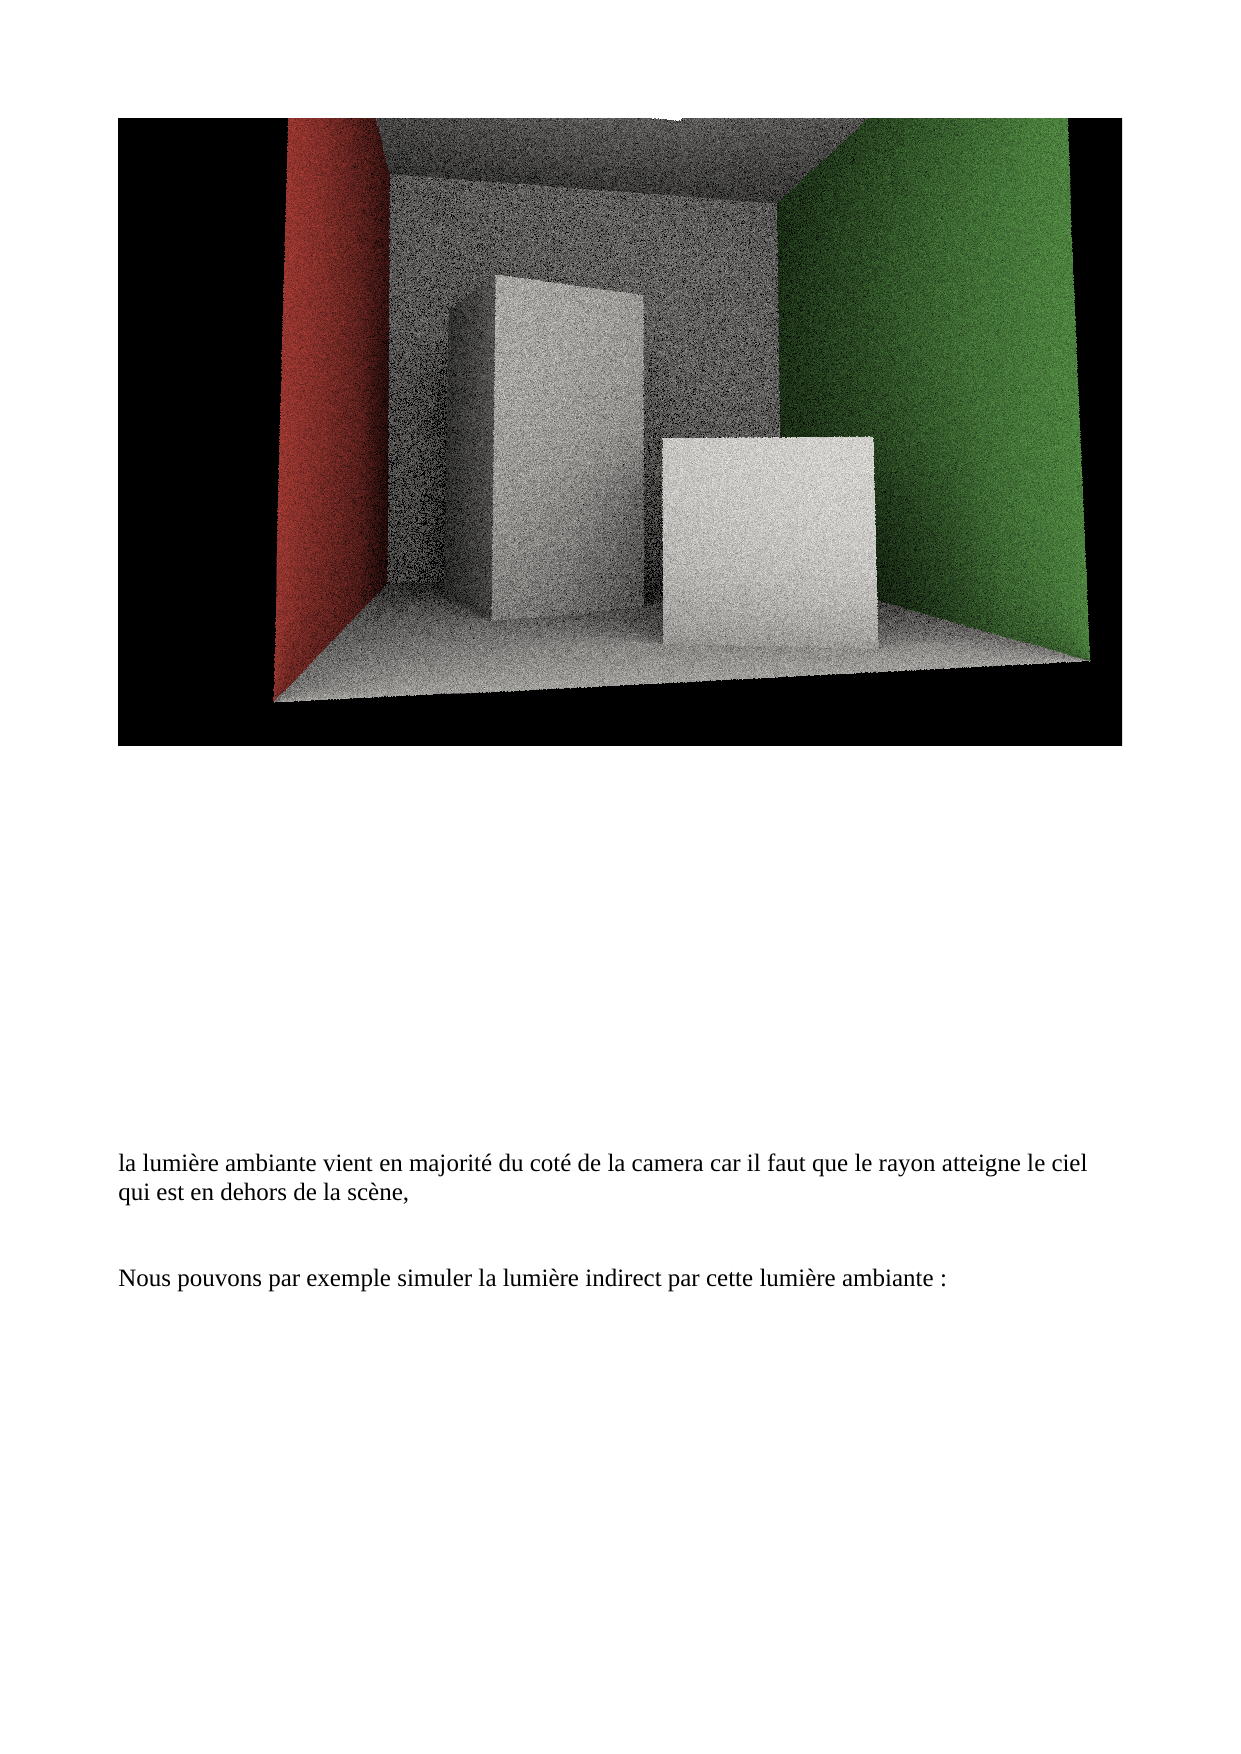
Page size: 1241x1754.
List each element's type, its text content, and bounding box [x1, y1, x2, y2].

text la lumière ambiante vient en majorité du coté de la camera car il faut que le rayon atteigne le ciel qui est en dehors de la scène, [118, 1148, 1122, 1206]
text Nous pouvons par exemple simuler la lumière indirect par cette lumière ambiante : [118, 1263, 1122, 1292]
picture [118, 118, 1123, 746]
